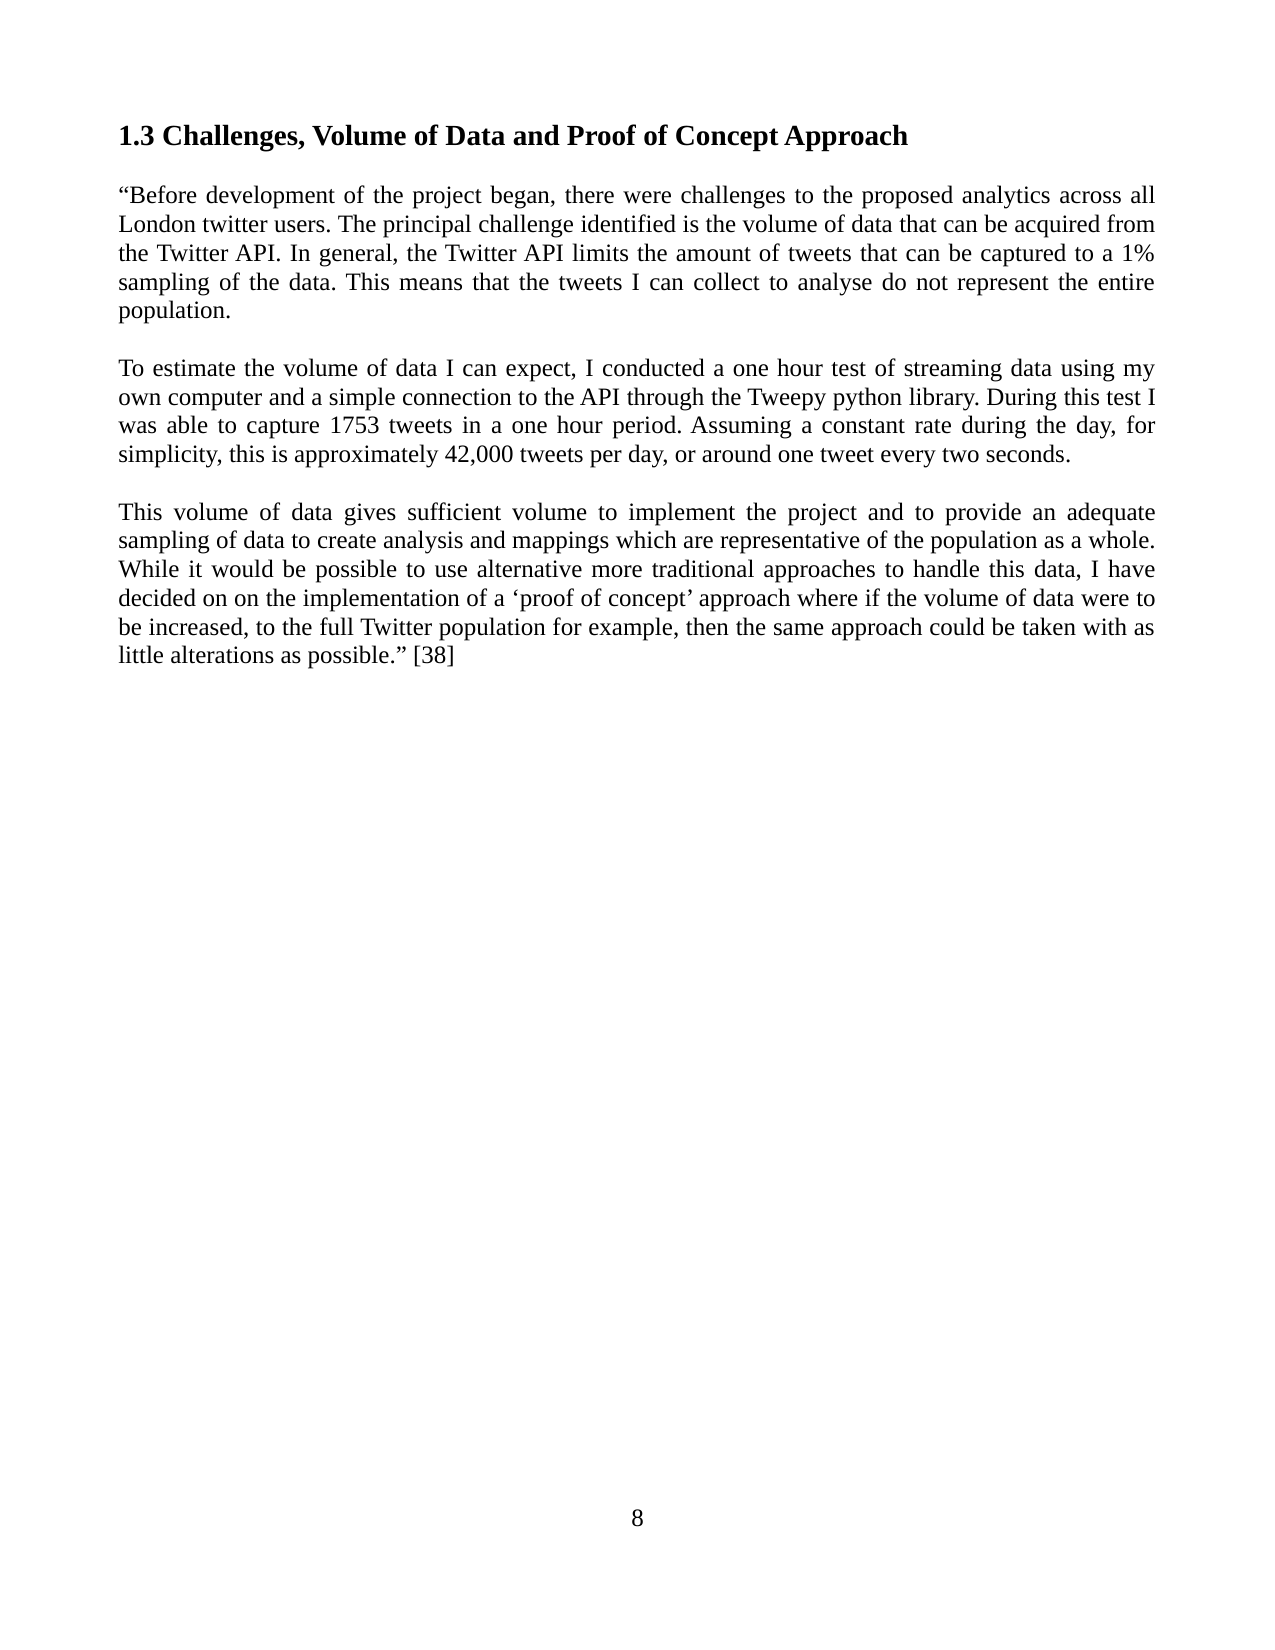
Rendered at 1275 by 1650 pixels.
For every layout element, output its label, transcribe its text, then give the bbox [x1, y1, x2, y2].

text To estimate the volume of data I can expect, I conducted a one hour test of streaming data using my own computer and a simple connection to the API through the Tweepy python library. During this test I was able to capture 1753 tweets in a one hour period. Assuming a constant rate during the day, for simplicity, this is approximately 42,000 tweets per day, or around one tweet every two seconds. [118, 353, 1157, 468]
text This volume of data gives sufficient volume to implement the project and to provide an adequate sampling of data to create analysis and mappings which are representative of the population as a whole. While it would be possible to use alternative more traditional approaches to handle this data, I have decided on on the implementation of a ‘proof of concept’ approach where if the volume of data were to be increased, to the full Twitter population for example, then the same approach could be taken with as little alterations as possible.” [38] [118, 497, 1157, 669]
text “Before development of the project began, there were challenges to the proposed analytics across all London twitter users. The principal challenge identified is the volume of data that can be acquired from the Twitter API. In general, the Twitter API limits the amount of tweets that can be captured to a 1% sampling of the data. This means that the tweets I can collect to analyse do not represent the entire population. [118, 180, 1157, 324]
text 1.3 Challenges, Volume of Data and Proof of Concept Approach [118, 118, 1157, 152]
